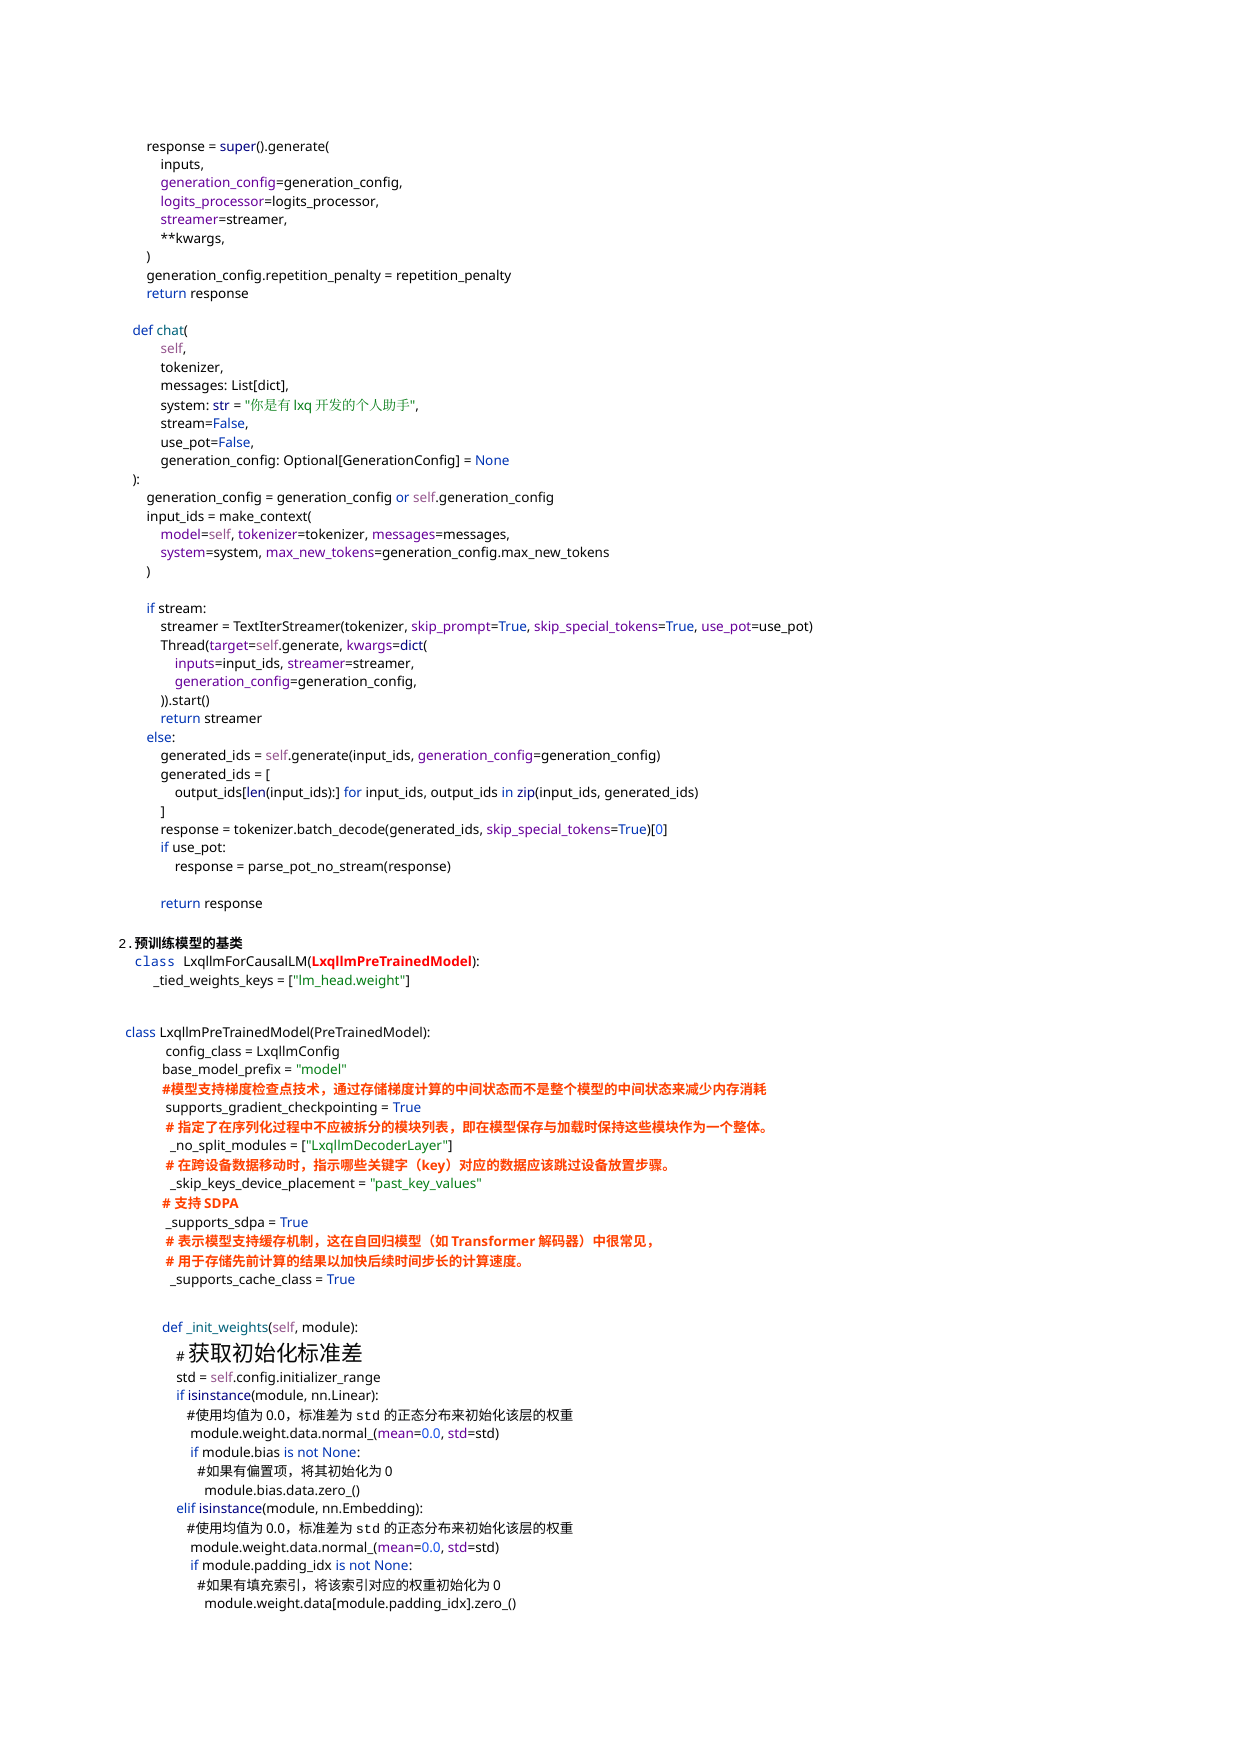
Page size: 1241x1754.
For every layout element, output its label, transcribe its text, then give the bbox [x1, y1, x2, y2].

text response = super().generate( inputs, generation_config=generation_config, logits_processor=logits_processor, streamer=streamer, **kwargs, ) generation_config.repetition_penalty = repetition_penalty return response def chat( self, tokenizer, messages: List[dict], system: str = "你是有lxq开发的个人助手", stream=False, use_pot=False, generation_config: Optional[GenerationConfig] = None ): generation_config = generation_config or self.generation_config input_ids = make_context( model=self, tokenizer=tokenizer, messages=messages, system=system, max_new_tokens=generation_config.max_new_tokens ) if stream: streamer = TextIterStreamer(tokenizer, skip_prompt=True, skip_special_tokens=True, use_pot=use_pot) Thread(target=self.generate, kwargs=dict( inputs=input_ids, streamer=streamer, generation_config=generation_config, )).start() return streamer else: generated_ids = self.generate(input_ids, generation_config=generation_config) generated_ids = [ output_ids[len(input_ids):] for input_ids, output_ids in zip(input_ids, generated_ids) ] response = tokenizer.batch_decode(generated_ids, skip_special_tokens=True)[0] if use_pot: response = parse_pot_no_stream(response) return response [118, 118, 1122, 912]
text #如果有填充索引，将该索引对应的权重初始化为0 module.weight.data[module.padding_idx].zero_() [162, 1574, 1122, 1612]
text def _init_weights(self, module): [162, 1317, 1122, 1336]
text #使用均值为0.0，标准差为 std 的正态分布来初始化该层的权重 module.weight.data.normal_(mean=0.0, std=std) if module.padding_idx is not None: [162, 1518, 1122, 1574]
text #模型支持梯度检查点技术，通过存储梯度计算的中间状态而不是整个模型的中间状态来减少内存消耗 supports_gradient_checkpointing = True # 指定了在序列化过程中不应被拆分的模块列表，即在模型保存与加载时保持这些模块作为一个整体。 _no_split_modules = ["LxqllmDecoderLayer"] # 在跨设备数据移动时，指示哪些关键字（key）对应的数据应该跳过设备放置步骤。 _skip_keys_device_placement = "past_key_values" [162, 1078, 1122, 1193]
text #如果有偏置项，将其初始化为0 module.bias.data.zero_() elif isinstance(module, nn.Embedding): [162, 1461, 1122, 1518]
picture [179, 327, 184, 335]
picture [164, 325, 168, 335]
picture [207, 1324, 212, 1332]
text class LxqllmPreTrainedModel(PreTrainedModel): config_class = LxqllmConfig base_model_prefix = "model" [118, 1023, 1122, 1078]
text # 支持SDPA _supports_sdpa = True # 表示模型支持缓存机制，这在自回归模型（如Transformer解码器）中很常见， # 用于存储先前计算的结果以加快后续时间步长的计算速度。 _supports_cache_class = True [162, 1193, 1122, 1317]
text class LxqllmForCausalLM(LxqllmPreTrainedModel): _tied_weights_keys = ["lm_head.weight"] [118, 952, 1122, 1023]
text 2.预训练模型的基类 [118, 937, 1122, 952]
text #使用均值为0.0，标准差为 std 的正态分布来初始化该层的权重 module.weight.data.normal_(mean=0.0, std=std) if module.bias is not None: [162, 1404, 1122, 1461]
text # 获取初始化标准差 std = self.config.initializer_range if isinstance(module, nn.Linear): [162, 1336, 1122, 1404]
picture [249, 1322, 255, 1332]
